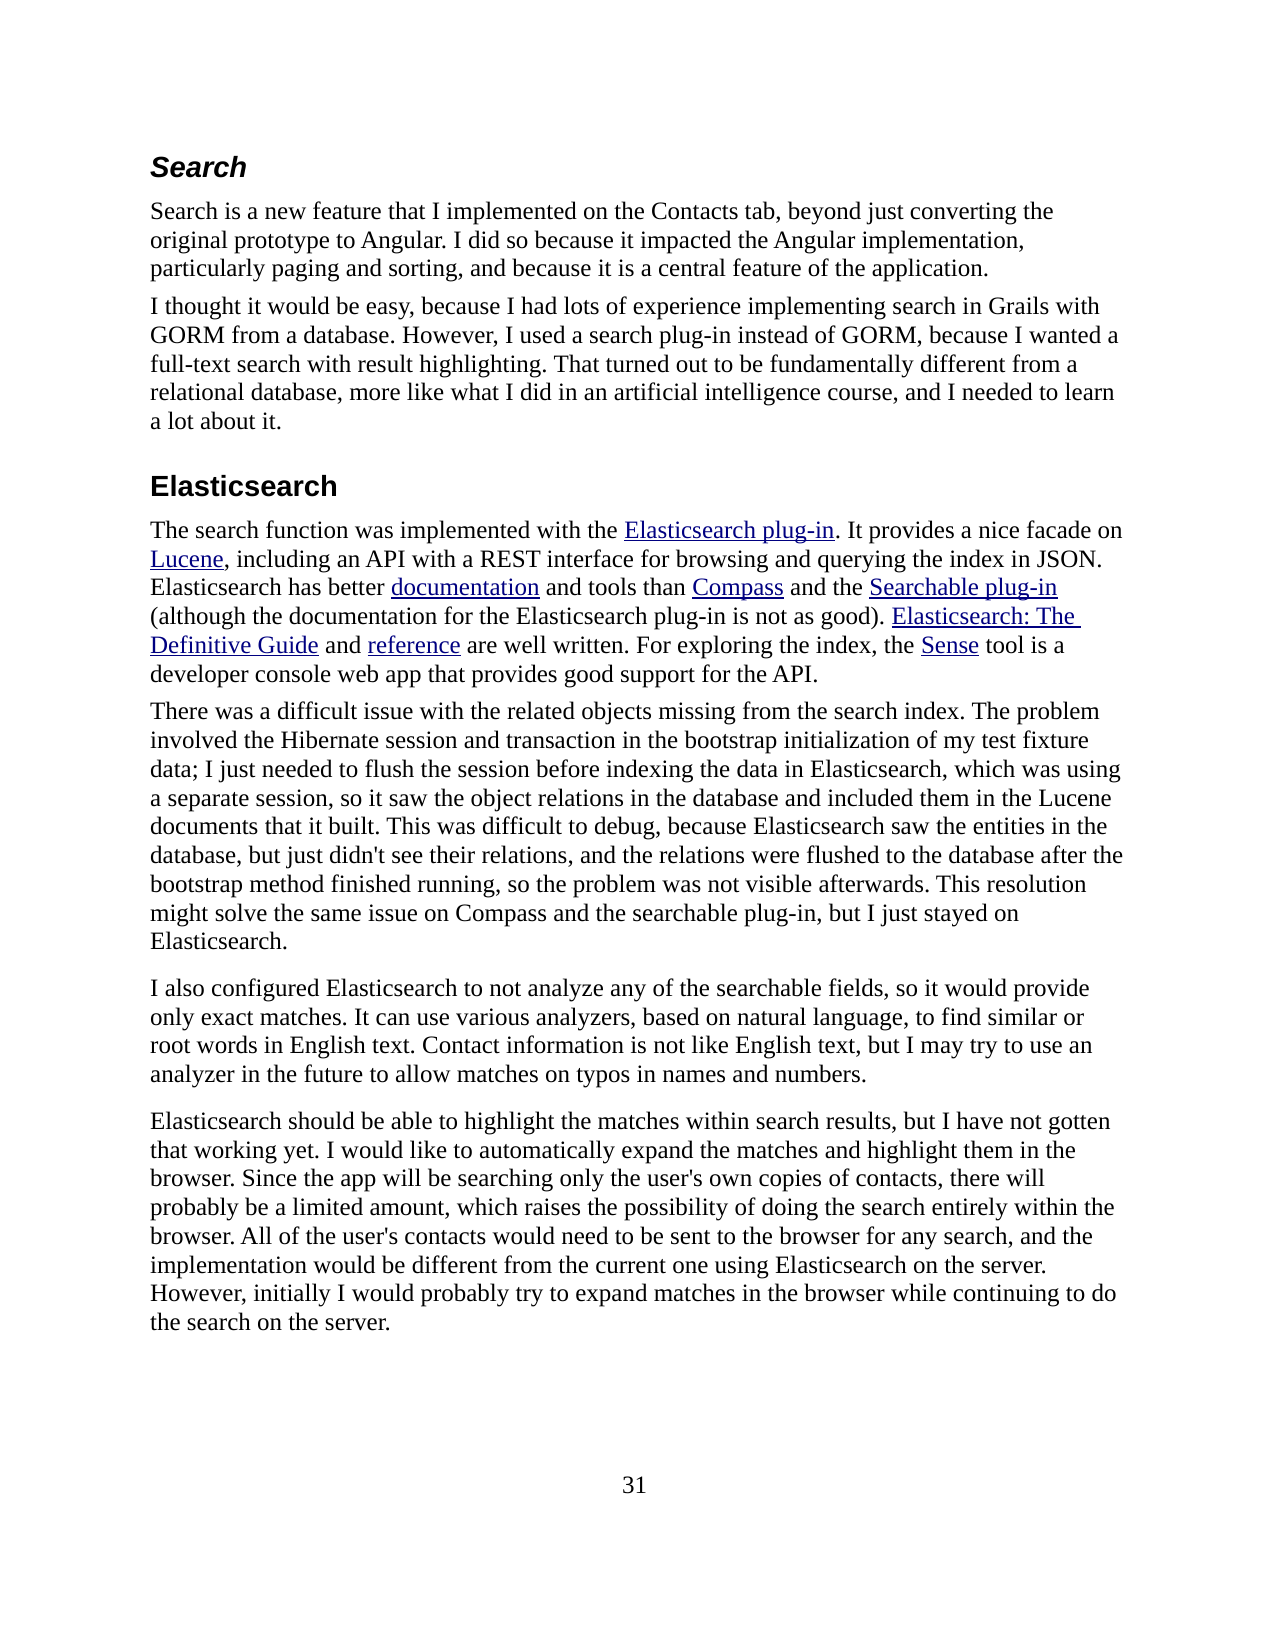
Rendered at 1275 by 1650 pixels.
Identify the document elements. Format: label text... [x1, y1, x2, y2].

text I also configured Elasticsearch to not analyze any of the searchable fields, so it would provide only exact matches. It can use various analyzers, based on natural language, to find similar or root words in English text. Contact information is not like English text, but I may try to use an analyzer in the future to allow matches on typos in names and numbers. [150, 973, 1125, 1088]
text I thought it would be easy, because I had lots of experience implementing search in Grails with GORM from a database. However, I used a search plug-in instead of GORM, because I wanted a full-text search with result highlighting. That turned out to be fundamentally different from a relational database, more like what I did in an artificial intelligence course, and I needed to learn a lot about it. [150, 291, 1125, 435]
subtitle Search [150, 150, 1125, 183]
text There was a difficult issue with the related objects missing from the search index. The problem involved the Hibernate session and transaction in the bootstrap initialization of my test fixture data; I just needed to flush the session before indexing the data in Elasticsearch, which was using a separate session, so it saw the object relations in the database and included them in the Lucene documents that it built. This was difficult to debug, because Elasticsearch saw the entities in the database, but just didn't see their relations, and the relations were flushed to the database after the bootstrap method finished running, so the problem was not visible afterwards. This resolution might solve the same issue on Compass and the searchable plug-in, but I just stayed on Elasticsearch. [150, 696, 1125, 955]
text The search function was implemented with the Elasticsearch plug-in. It provides a nice facade on Lucene, including an API with a REST interface for browsing and querying the index in JSON. Elasticsearch has better documentation and tools than Compass and the Searchable plug-in (although the documentation for the Elasticsearch plug-in is not as good). Elasticsearch: The Definitive Guide and reference are well written. For exploring the index, the Sense tool is a developer console web app that provides good support for the API. [150, 515, 1125, 687]
subtitle Elasticsearch [150, 469, 1125, 502]
text Search is a new feature that I implemented on the Contacts tab, beyond just converting the original prototype to Angular. I did so because it impacted the Angular implementation, particularly paging and sorting, and because it is a central feature of the application. [150, 196, 1125, 282]
text Elasticsearch should be able to highlight the matches within search results, but I have not gotten that working yet. I would like to automatically expand the matches and highlight them in the browser. Since the app will be searching only the user's own copies of contacts, there will probably be a limited amount, which raises the possibility of doing the search entirely within the browser. All of the user's contacts would need to be sent to the browser for any search, and the implementation would be different from the current one using Elasticsearch on the server. However, initially I would probably try to expand matches in the browser while continuing to do the search on the server. [150, 1106, 1125, 1336]
